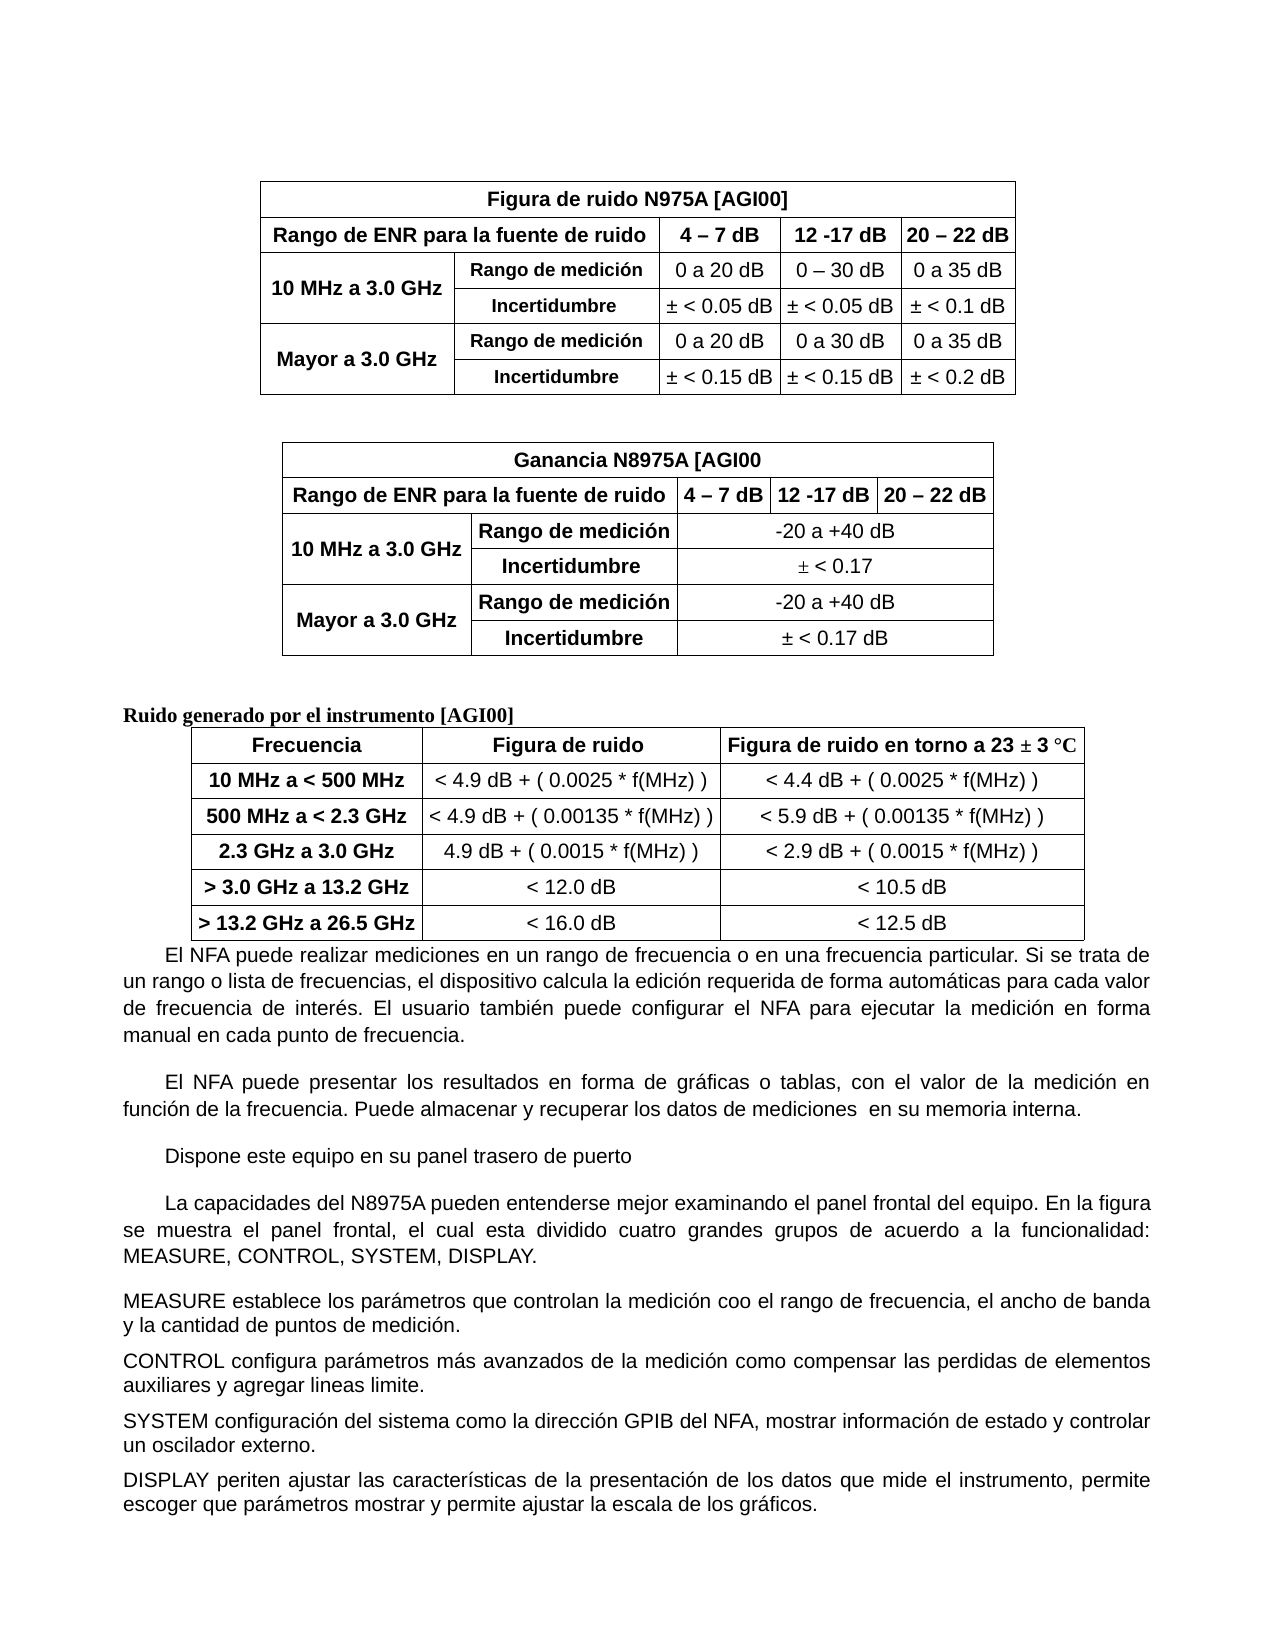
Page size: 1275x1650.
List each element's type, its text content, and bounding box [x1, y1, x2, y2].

text El NFA puede realizar mediciones en un rango de frecuencia o en una frecuencia particular. Si se trata de un rango o lista de frecuencias, el dispositivo calcula la edición requerida de forma automáticas para cada valor de frecuencia de interés. El usuario también puede configurar el NFA para ejecutar la medición en forma manual en cada punto de frecuencia. [123, 940, 1152, 1046]
text DISPLAY periten ajustar las características de la presentación de los datos que mide el instrumento, permite escoger que parámetros mostrar y permite ajustar la escala de los gráficos. [123, 1468, 1152, 1516]
table_cell 4 – 7 dB [678, 478, 770, 513]
table_cell 10 MHz a 3.0 GHz [261, 253, 454, 323]
table_cell 4 – 7 dB [660, 218, 780, 252]
table_cell ± < 0.1 dB [902, 289, 1015, 323]
table_cell Incertidumbre [472, 621, 677, 655]
table_cell 0 a 20 dB [660, 324, 780, 359]
table_cell -20 a +40 dB [678, 514, 993, 548]
table_cell < 16.0 dB [423, 906, 720, 940]
table_cell Rango de ENR para la fuente de ruido [261, 218, 659, 252]
table_cell < 4.9 dB + ( 0.0025 * f(MHz) ) [423, 764, 720, 798]
table_cell ± < 0.2 dB [902, 360, 1015, 394]
table_cell ± < 0.17 dB [678, 621, 993, 655]
table_cell < 12.5 dB [721, 906, 1084, 940]
text SYSTEM configuración del sistema como la dirección GPIB del NFA, mostrar información de estado y controlar un oscilador externo. [123, 1408, 1152, 1456]
table_cell Incertidumbre [455, 289, 659, 323]
table_cell Rango de medición [472, 514, 677, 548]
table_cell 12 -17 dB [781, 218, 901, 252]
table_cell ± < 0.15 dB [660, 360, 780, 394]
table_cell ± < 0.17 [678, 549, 993, 584]
table_cell 12 -17 dB [771, 478, 877, 513]
table_cell Rango de medición [472, 585, 677, 619]
table_cell Mayor a 3.0 GHz [261, 324, 454, 394]
table_cell ± < 0.15 dB [781, 360, 901, 394]
table_cell Rango de medición [455, 253, 659, 288]
table_cell Rango de medición [455, 324, 659, 359]
table_cell < 4.9 dB + ( 0.00135 * f(MHz) ) [423, 799, 720, 833]
table_cell < 12.0 dB [423, 870, 720, 904]
table_header Figura de ruido N975A [AGI00] [261, 182, 1015, 217]
table_cell 0 a 35 dB [902, 253, 1015, 288]
table_cell 0 – 30 dB [781, 253, 901, 288]
text MEASURE establece los parámetros que controlan la medición coo el rango de frecuencia, el ancho de banda y la cantidad de puntos de medición. [123, 1289, 1152, 1337]
text Ruido generado por el instrumento [AGI00] [123, 703, 1152, 727]
table_cell 0 a 20 dB [660, 253, 780, 288]
table_cell Incertidumbre [472, 549, 677, 584]
table_cell > 13.2 GHz a 26.5 GHz [192, 906, 422, 940]
table_cell -20 a +40 dB [678, 585, 993, 619]
table_cell < 10.5 dB [721, 870, 1084, 904]
table_header Frecuencia [192, 728, 422, 762]
table_cell 20 – 22 dB [902, 218, 1015, 252]
table_cell > 3.0 GHz a 13.2 GHz [192, 870, 422, 904]
text El NFA puede presentar los resultados en forma de gráficas o tablas, con el valor de la medición en función de la frecuencia. Puede almacenar y recuperar los datos de mediciones en su memoria interna. [123, 1067, 1152, 1120]
table_cell 20 – 22 dB [878, 478, 993, 513]
table_cell < 4.4 dB + ( 0.0025 * f(MHz) ) [721, 764, 1084, 798]
table_cell Rango de ENR para la fuente de ruido [283, 478, 677, 513]
text CONTROL configura parámetros más avanzados de la medición como compensar las perdidas de elementos auxiliares y agregar lineas limite. [123, 1349, 1152, 1397]
table_header Figura de ruido [423, 728, 720, 762]
text La capacidades del N8975A pueden entenderse mejor examinando el panel frontal del equipo. En la figura se muestra el panel frontal, el cual esta dividido cuatro grandes grupos de acuerdo a la funcionalidad: MEASURE, CONTROL, SYSTEM, DISPLAY. [123, 1188, 1152, 1268]
table_cell ± < 0.05 dB [660, 289, 780, 323]
table_cell 0 a 30 dB [781, 324, 901, 359]
text Dispone este equipo en su panel trasero de puerto [123, 1141, 1152, 1168]
table_cell 10 MHz a 3.0 GHz [283, 514, 471, 584]
table_cell 4.9 dB + ( 0.0015 * f(MHz) ) [423, 835, 720, 869]
table_cell ± < 0.05 dB [781, 289, 901, 323]
table_header Figura de ruido en torno a 23 ± 3 °C [721, 728, 1084, 762]
table_cell 500 MHz a < 2.3 GHz [192, 799, 422, 833]
table_cell 2.3 GHz a 3.0 GHz [192, 835, 422, 869]
table_cell < 2.9 dB + ( 0.0015 * f(MHz) ) [721, 835, 1084, 869]
table_header Ganancia N8975A [AGI00 [283, 443, 993, 477]
table_cell 10 MHz a < 500 MHz [192, 764, 422, 798]
table_cell Mayor a 3.0 GHz [283, 585, 471, 655]
table_cell 0 a 35 dB [902, 324, 1015, 359]
table_cell Incertidumbre [455, 360, 659, 394]
table_cell < 5.9 dB + ( 0.00135 * f(MHz) ) [721, 799, 1084, 833]
